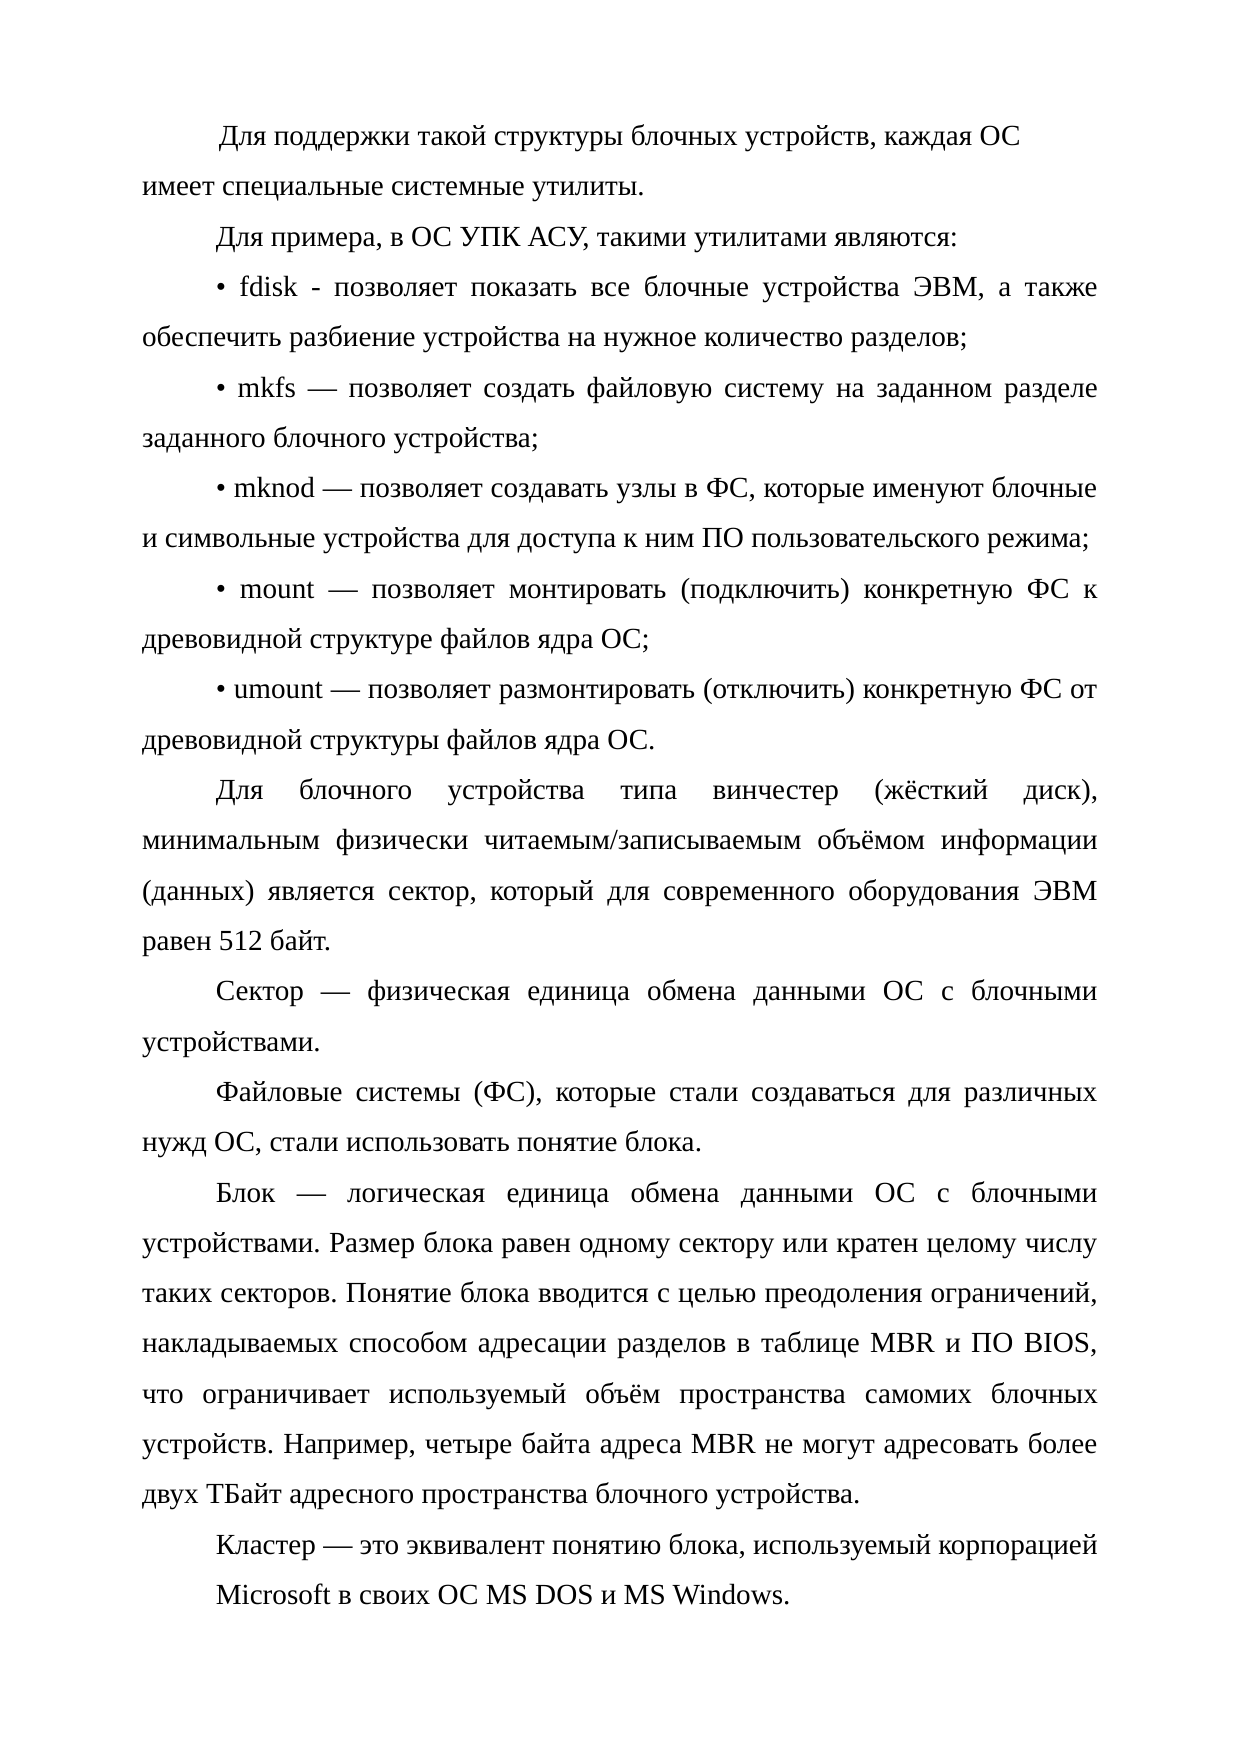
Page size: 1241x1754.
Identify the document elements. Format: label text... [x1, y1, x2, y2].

text • umount — позволяет размонтировать (отключить) конкретную ФС от древовидной структуры файлов ядра ОС. [142, 672, 1098, 755]
text Кластер — это эквивалент понятию блока, используемый корпорацией [142, 1527, 1098, 1560]
text • mkfs — позволяет создать файловую систему на заданном разделе заданного блочного устройства; [142, 370, 1098, 453]
text • mknod — позволяет создавать узлы в ФС, которые именуют блочные и символьные устройства для доступа к ним ПО пользовательского режима; [142, 470, 1098, 554]
text Microsoft в своих ОС MS DOS и MS Windows. [142, 1577, 1098, 1611]
text Для примера, в ОС УПК АСУ, такими утилитами являются: [142, 219, 1098, 252]
text Для поддержки такой структуры блочных устройств, каждая ОС имеет специальные системные утилиты. [142, 118, 1098, 202]
text • fdisk - позволяет показать все блочные устройства ЭВМ, а также обеспечить разбиение устройства на нужное количество разделов; [142, 269, 1098, 353]
text Файловые системы (ФС), которые стали создаваться для различных нужд ОС, стали использовать понятие блока. [142, 1074, 1098, 1158]
text • mount — позволяет монтировать (подключить) конкретную ФС к древовидной структуре файлов ядра ОС; [142, 571, 1098, 655]
text Сектор — физическая единица обмена данными ОС с блочными устройствами. [142, 973, 1098, 1057]
text Блок — логическая единица обмена данными ОС с блочными устройствами. Размер блока равен одному сектору или кратен целому числу таких секторов. Понятие блока вводится с целью преодоления ограничений, накладываемых способом адресации разделов в таблице MBR и ПО BIOS, что ограничивает используемый объём пространства самомих блочных устройств. Например, четыре байта адреса MBR не могут адресовать более двух ТБайт адресного пространства блочного устройства. [142, 1175, 1098, 1510]
text Для блочного устройства типа винчестер (жёсткий диск), минимальным физически читаемым/записываемым объёмом информации (данных) является сектор, который для современного оборудования ЭВМ равен 512 байт. [142, 772, 1098, 957]
